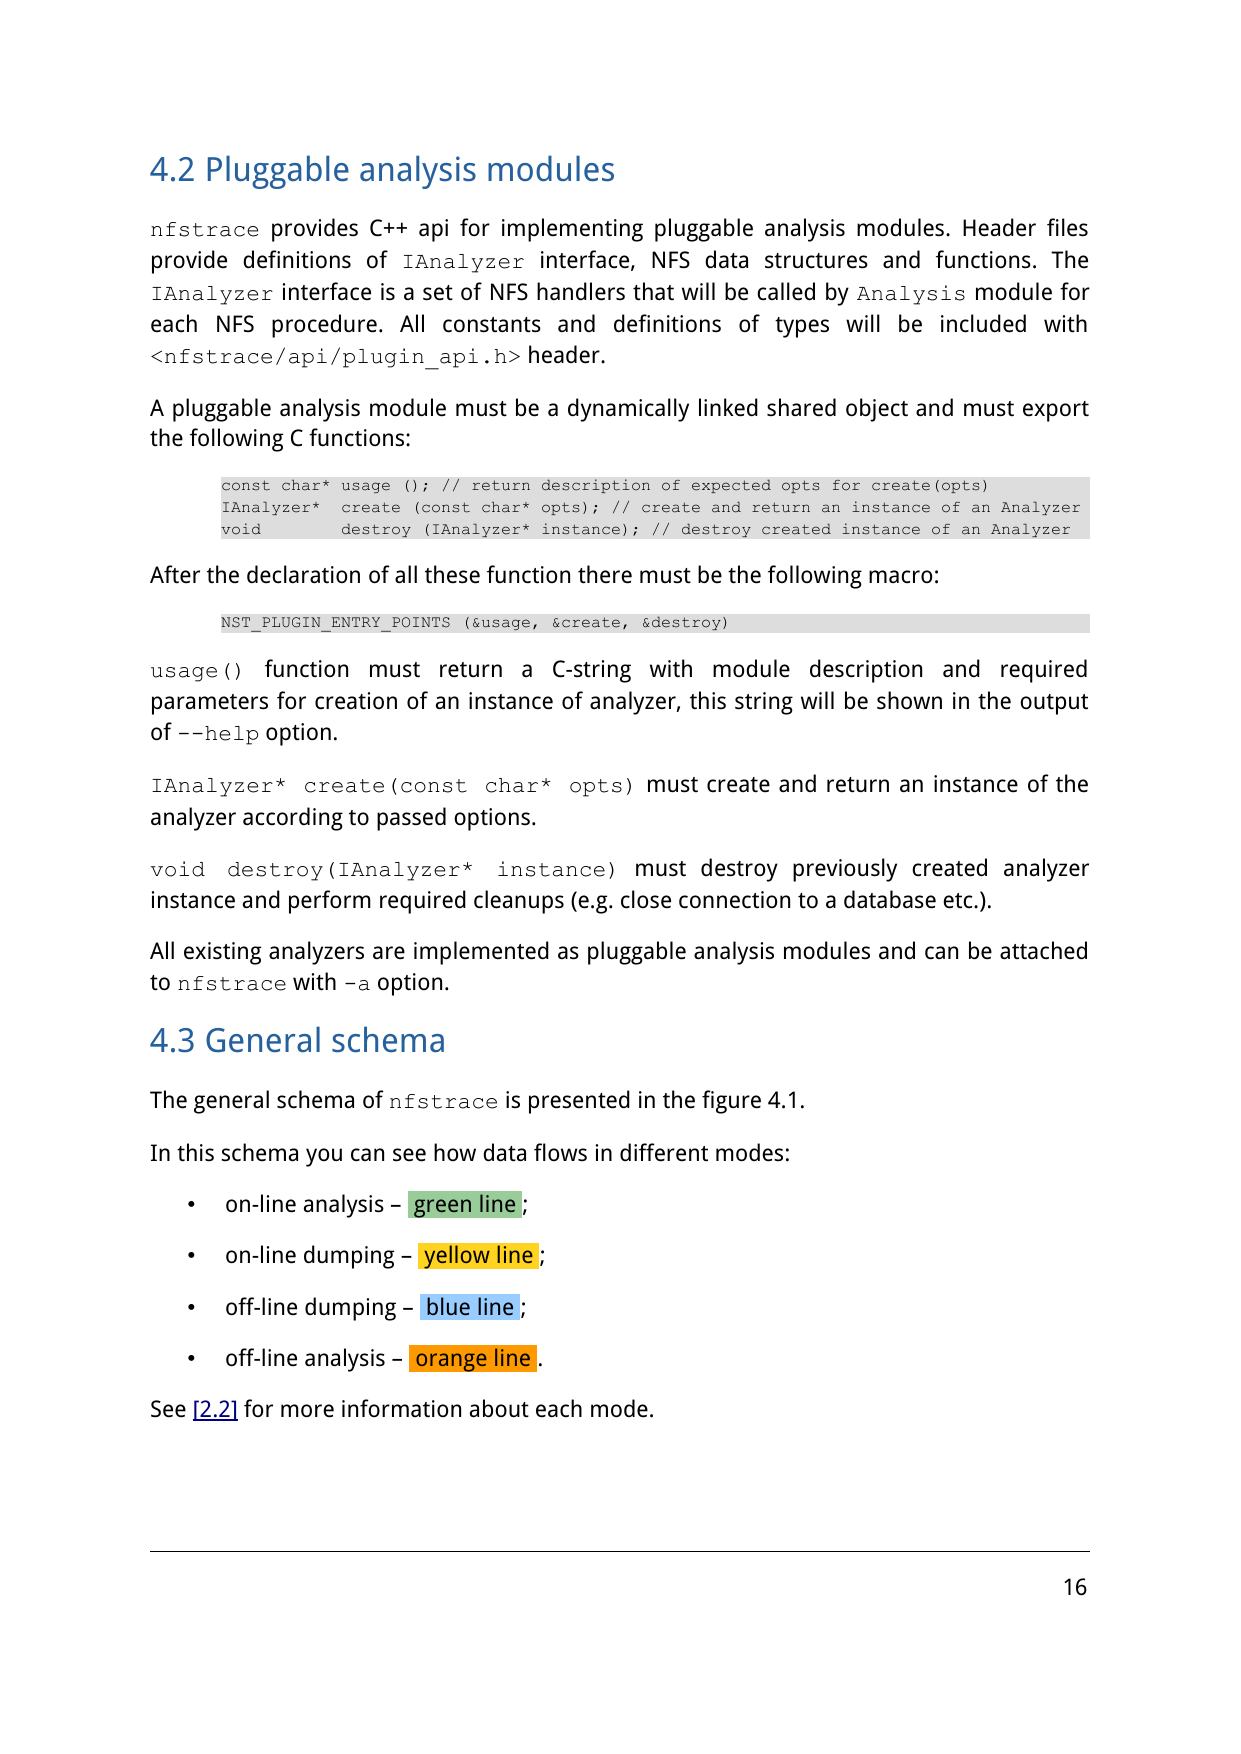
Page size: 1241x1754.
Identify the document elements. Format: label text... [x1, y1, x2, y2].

text NST_PLUGIN_ENTRY_POINTS (&usage, &create, &destroy) [221, 614, 1090, 633]
list on-line dumping – yellow line ; [187, 1242, 1090, 1269]
text After the declaration of all these function there must be the following macro: [150, 562, 1090, 589]
text In this schema you can see how data flows in different modes: [150, 1140, 1090, 1167]
text See [2.2] for more information about each mode. [150, 1396, 1090, 1423]
subtitle Pluggable analysis modules [150, 150, 1090, 189]
list on-line analysis – green line ; [187, 1191, 1090, 1218]
text A pluggable analysis module must be a dynamically linked shared object and must export the following C functions: [150, 395, 1090, 452]
text void destroy(IAnalyzer* instance) must destroy previously created analyzer instance and perform required cleanups (e.g. close connection to a database etc.). [150, 855, 1090, 914]
text usage() function must return a C-string with module description and required parameters for creation of an instance of analyzer, this string will be shown in the output of --help option. [150, 656, 1090, 747]
text IAnalyzer* create (const char* opts); // create and return an instance of an Analyzer [221, 498, 1090, 517]
text All existing analyzers are implemented as pluggable analysis modules and can be attached to nfstrace with -a option. [150, 938, 1090, 997]
list off-line analysis – orange line . [187, 1345, 1090, 1372]
text IAnalyzer* create(const char* opts) must create and return an instance of the analyzer according to passed options. [150, 772, 1090, 830]
text void destroy (IAnalyzer* instance); // destroy created instance of an Analyzer [221, 520, 1090, 539]
text nfstrace provides C++ api for implementing pluggable analysis modules. Header files provide definitions of IAnalyzer interface, NFS data structures and functions. The IAnalyzer interface is a set of NFS handlers that will be called by Analysis module for each NFS procedure. All constants and definitions of types will be included with <nfstrace/api/plugin_api.h> header. [150, 215, 1090, 370]
text The general schema of nfstrace is presented in the figure 4.1. [150, 1087, 1090, 1115]
list off-line dumping – blue line ; [187, 1294, 1090, 1320]
subtitle General schema [150, 1022, 1090, 1061]
text const char* usage (); // return description of expected opts for create(opts) [221, 477, 1090, 496]
